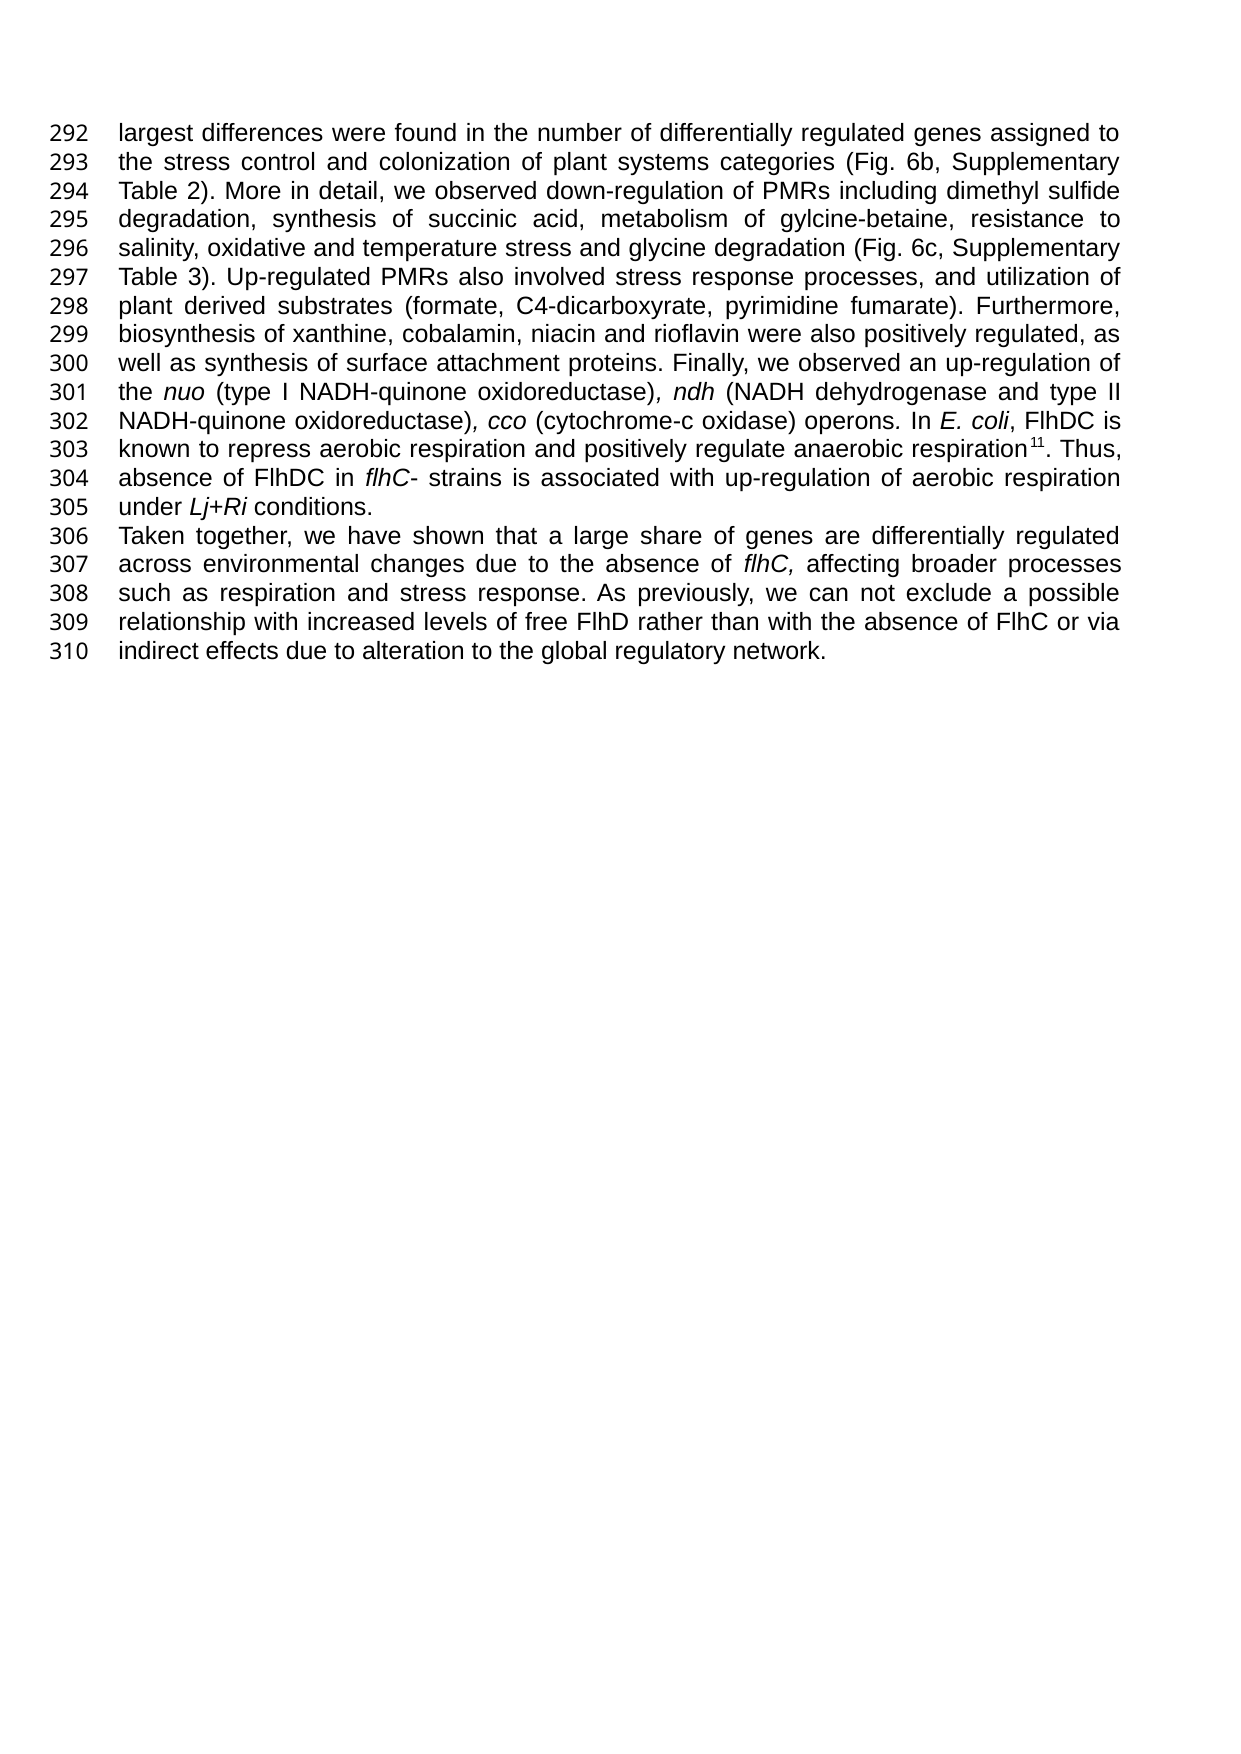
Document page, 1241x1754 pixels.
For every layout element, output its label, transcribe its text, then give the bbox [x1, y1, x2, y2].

text Taken together, we have shown that a large share of genes are differentially regulated across environmental changes due to the absence of flhC, affecting broader processes such as respiration and stress response. As previously, we can not exclude a possible relationship with increased levels of free FlhD rather than with the absence of FlhC or via indirect effects due to alteration to the global regulatory network. [118, 521, 1122, 664]
text largest differences were found in the number of differentially regulated genes assigned to the stress control and colonization of plant systems categories (Fig. 6b, Supplementary Table 2). More in detail, we observed down-regulation of PMRs including dimethyl sulfide degradation, synthesis of succinic acid, metabolism of gylcine-betaine, resistance to salinity, oxidative and temperature stress and glycine degradation (Fig. 6c, Supplementary Table 3). Up-regulated PMRs also involved stress response processes, and utilization of plant derived substrates (formate, C4-dicarboxyrate, pyrimidine fumarate). Furthermore, biosynthesis of xanthine, cobalamin, niacin and rioflavin were also positively regulated, as well as synthesis of surface attachment proteins. Finally, we observed an up-regulation of the nuo (type I NADH-quinone oxidoreductase), ndh (NADH dehydrogenase and type II NADH-quinone oxidoreductase), cco (cytochrome-c oxidase) operons. In E. coli, FlhDC is known to repress aerobic respiration and positively regulate anaerobic respiration11. Thus, absence of FlhDC in flhC- strains is associated with up-regulation of aerobic respiration under Lj+Ri conditions. [118, 118, 1122, 521]
